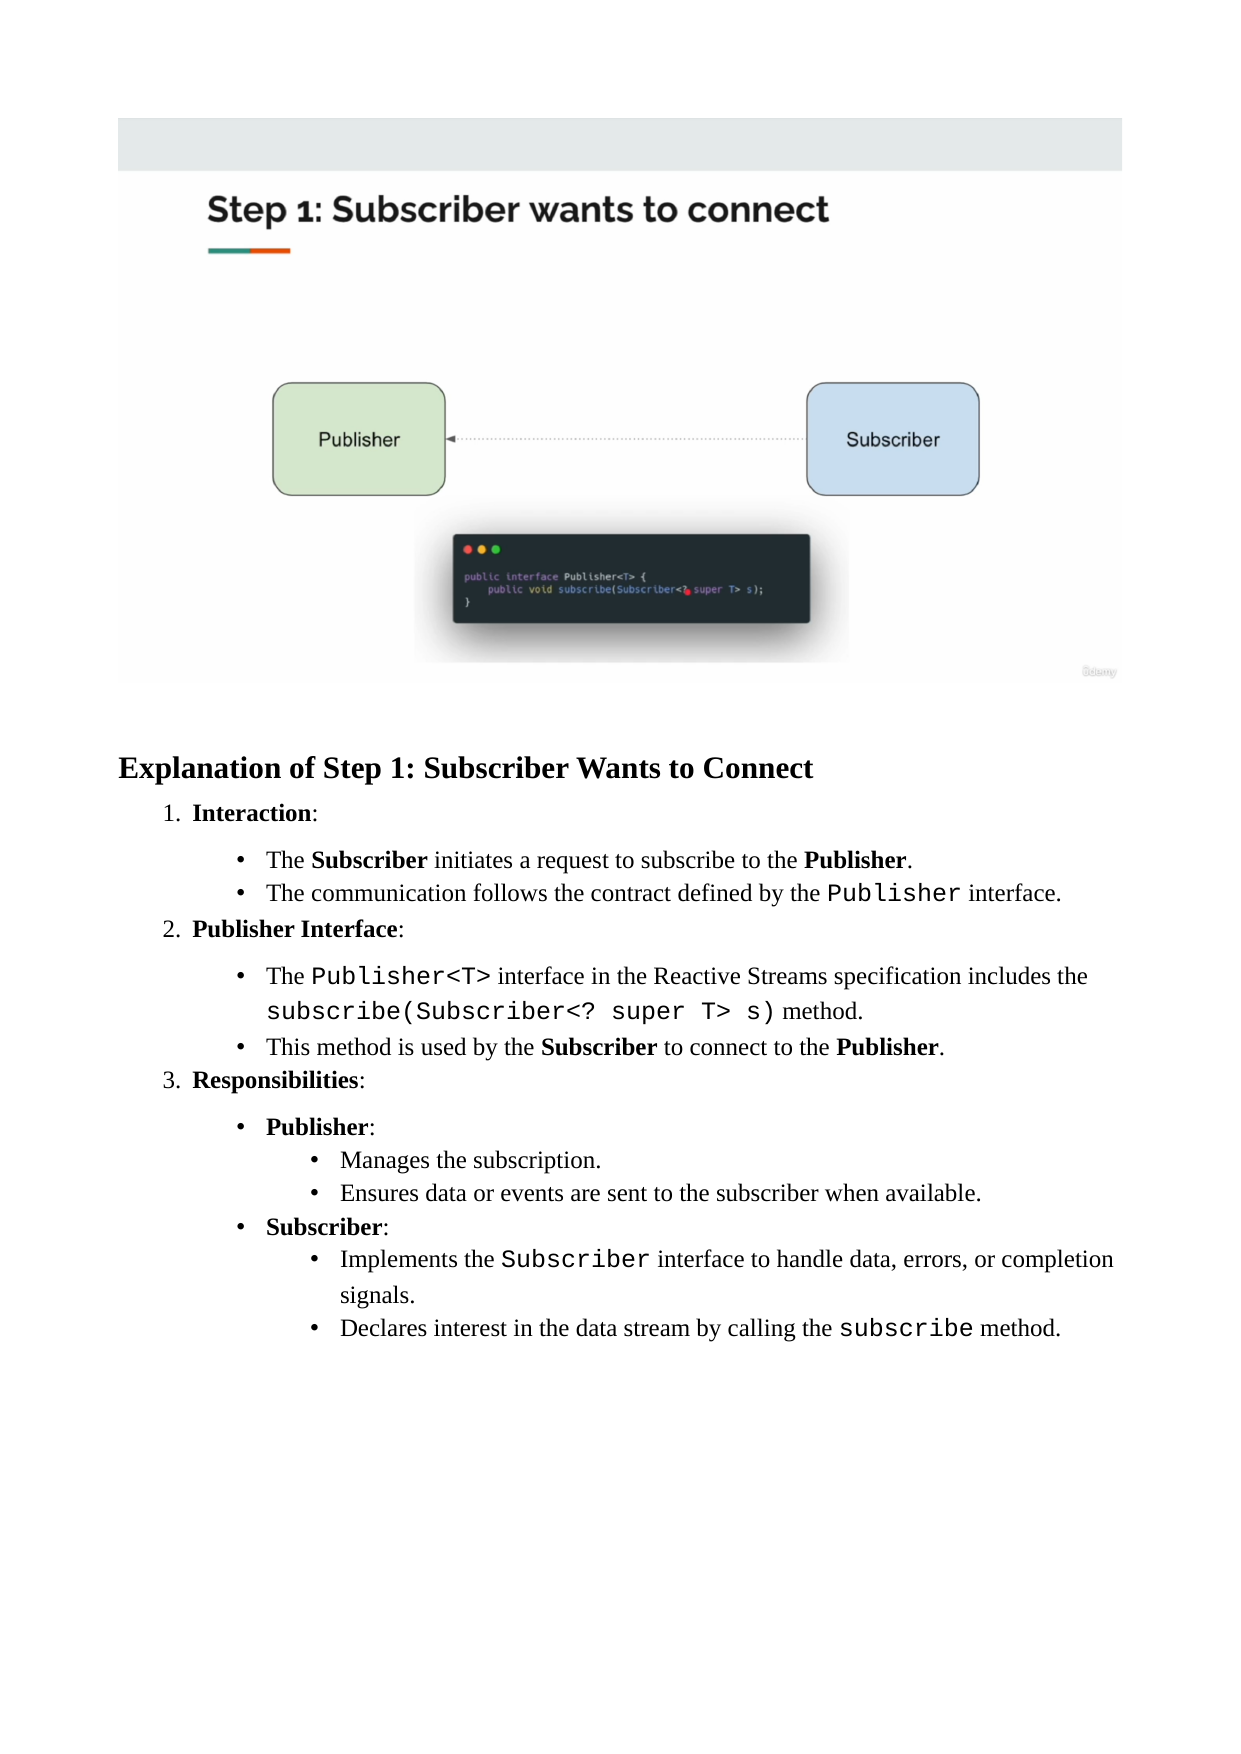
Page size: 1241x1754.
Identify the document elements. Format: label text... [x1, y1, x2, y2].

subtitle Explanation of Step 1: Subscriber Wants to Connect [118, 749, 1122, 785]
list The Publisher<T> interface in the Reactive Streams specification includes the subscribe(Subscriber<? super T> s) method. [236, 961, 1122, 1027]
picture [118, 118, 1123, 683]
list Publisher Interface: [162, 914, 1122, 942]
list Subscriber: [236, 1212, 1122, 1240]
list This method is used by the Subscriber to connect to the Publisher. [236, 1032, 1122, 1061]
list Ensures data or events are sent to the subscriber when available. [310, 1178, 1122, 1207]
list Implements the Subscriber interface to handle data, errors, or completion signals. [310, 1244, 1122, 1308]
list Responsibilities: [162, 1065, 1122, 1094]
list Publisher: [236, 1112, 1122, 1141]
list Manages the subscription. [310, 1146, 1122, 1174]
list Declares interest in the data stream by calling the subscribe method. [310, 1313, 1122, 1343]
list The Subscriber initiates a request to subscribe to the Publisher. [236, 845, 1122, 874]
list The communication follows the contract defined by the Publisher interface. [236, 878, 1122, 909]
list Interaction: [162, 798, 1122, 826]
